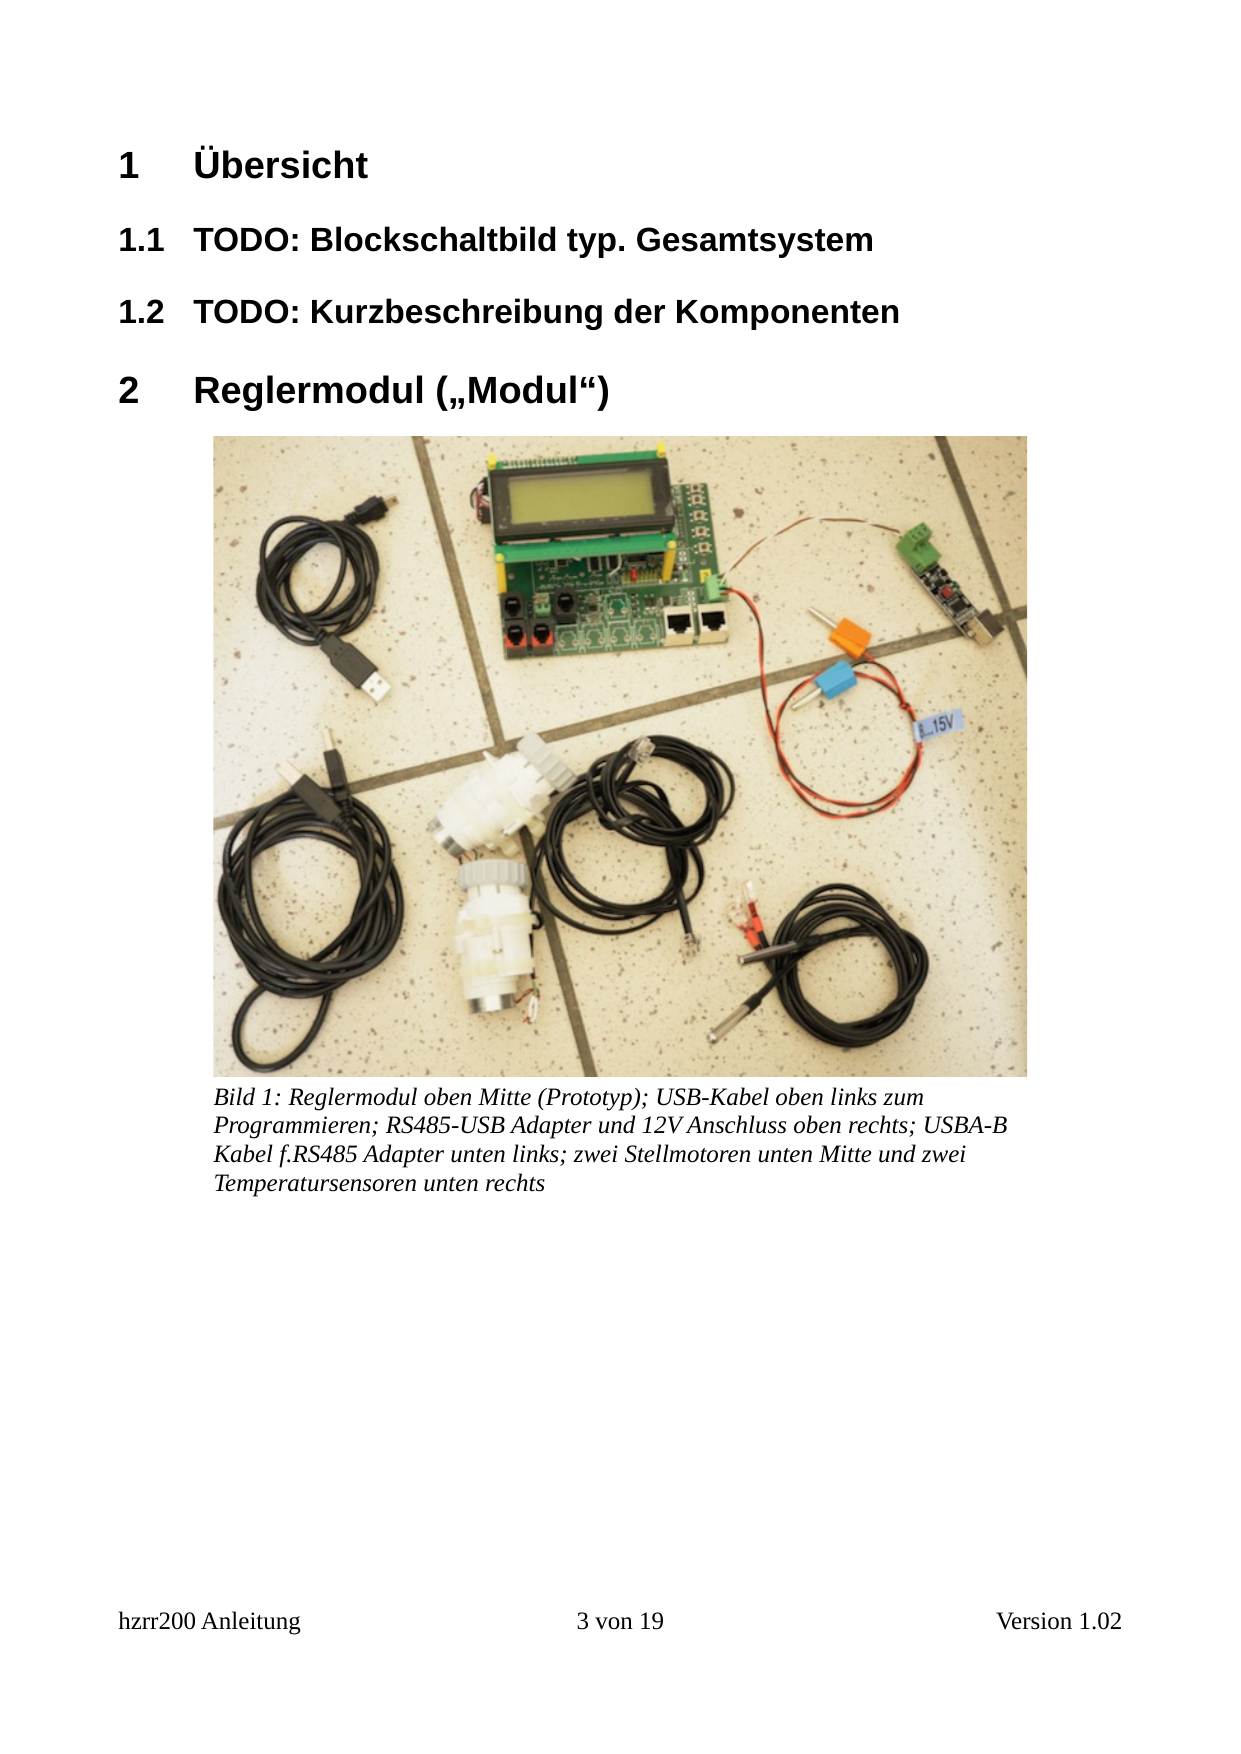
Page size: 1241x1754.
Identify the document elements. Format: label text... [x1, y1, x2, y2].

subtitle TODO: Blockschaltbild typ. Gesamtsystem [118, 220, 1122, 259]
picture [213, 436, 1028, 1077]
subtitle Reglermodul („Modul“) [118, 368, 1122, 412]
subtitle Übersicht [118, 143, 1122, 187]
text Bild 1: Reglermodul oben Mitte (Prototyp); USB-Kabel oben links zum Programmieren; RS485-USB Adapter und 12V Anschluss oben rechts; USBA-B Kabel f.RS485 Adapter unten links; zwei Stellmotoren unten Mitte und zwei Temperatursensoren unten rechts [213, 1077, 1027, 1197]
subtitle TODO: Kurzbeschreibung der Komponenten [118, 292, 1122, 331]
